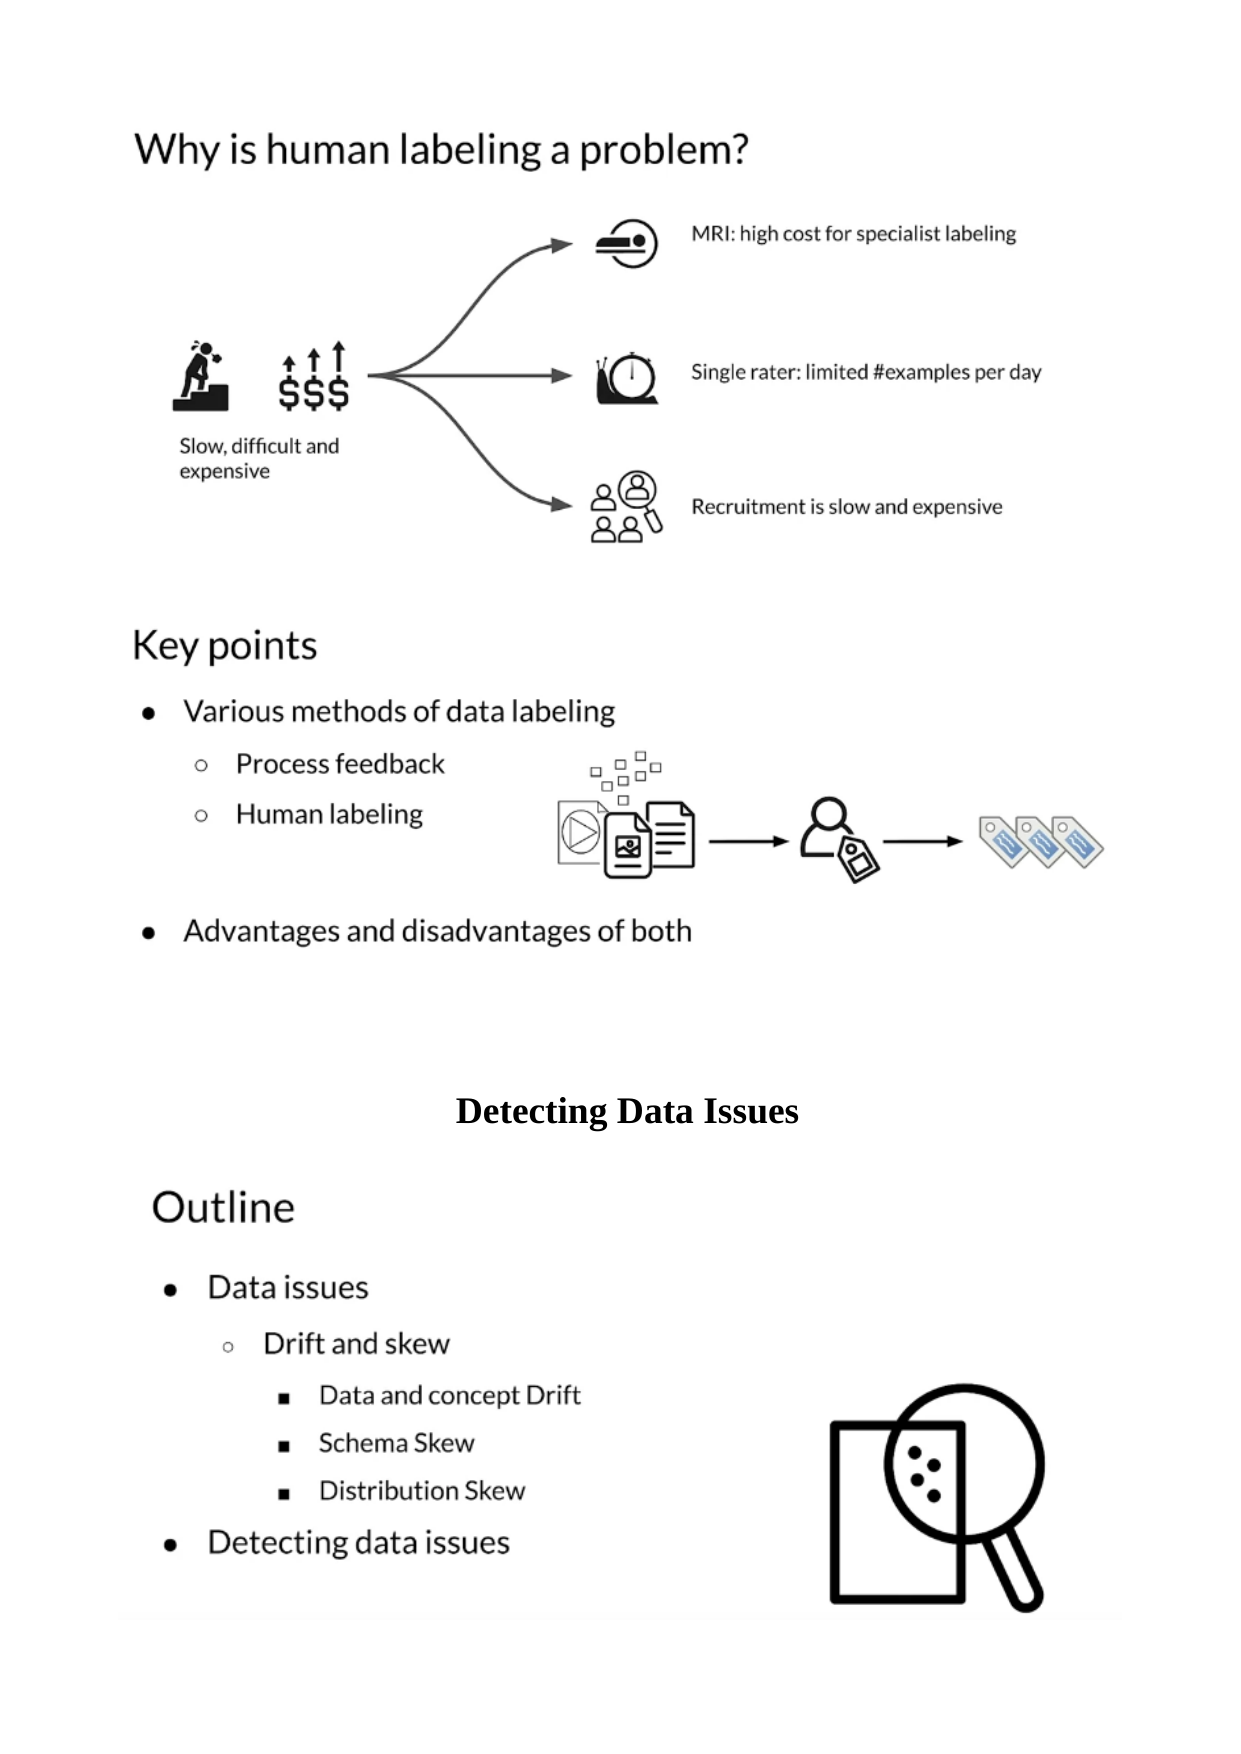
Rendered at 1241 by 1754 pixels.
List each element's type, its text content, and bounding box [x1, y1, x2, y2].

picture [118, 118, 1123, 555]
picture [118, 611, 1123, 1007]
subtitle Detecting Data Issues [118, 1089, 1122, 1132]
picture [118, 1171, 1123, 1620]
